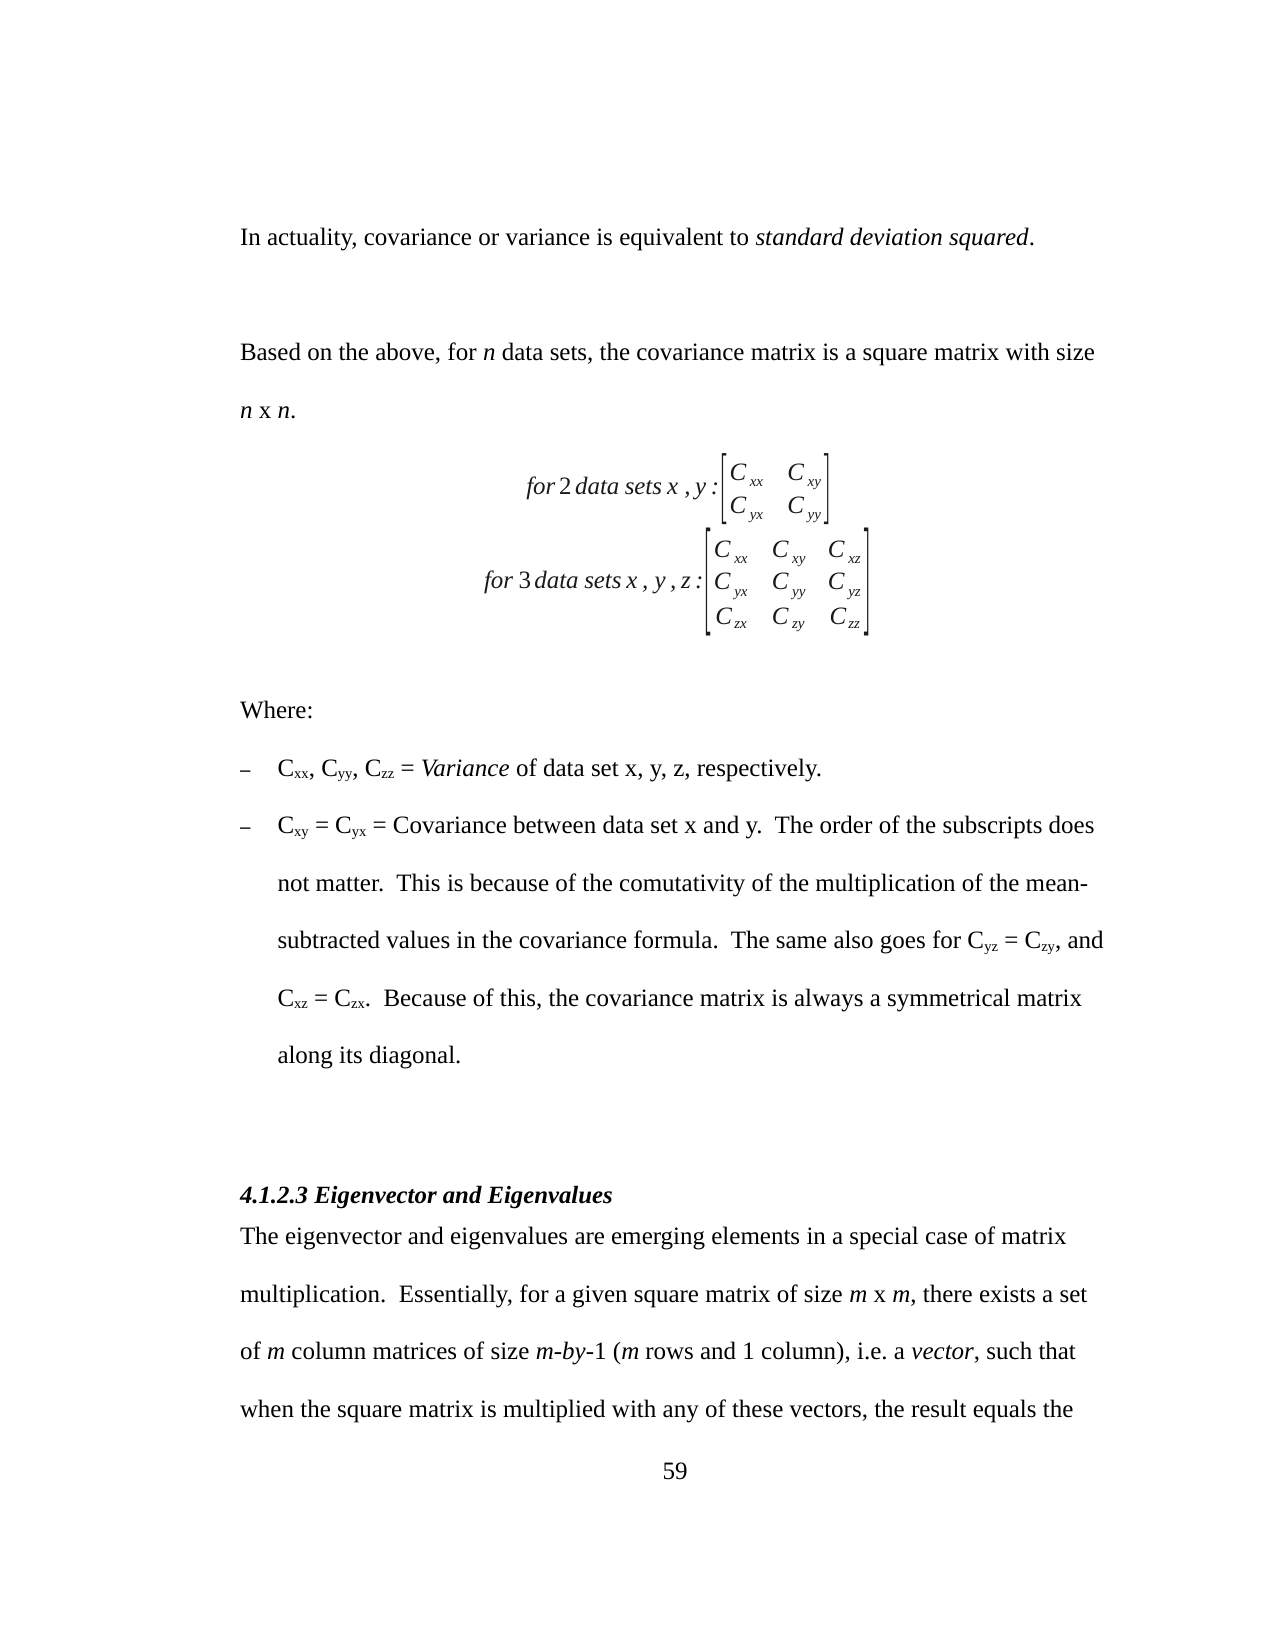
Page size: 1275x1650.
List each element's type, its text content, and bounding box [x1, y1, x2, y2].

list Cxy = Cyx = Covariance between data set x and y. The order of the subscripts does not matter. This is because of the comutativity of the multiplication of the mean-subtracted values in the covariance formula. The same also goes for Cyz = Czy, and Cxz = Czx. Because of this, the covariance matrix is always a symmetrical matrix along its diagonal. [240, 810, 1110, 1069]
text Where: [240, 695, 1110, 724]
list Cxx, Cyy, Czz = Variance of data set x, y, z, respectively. [240, 753, 1110, 782]
text In actuality, covariance or variance is equivalent to standard deviation squared. [240, 222, 1110, 251]
text The eigenvector and eigenvalues are emerging elements in a special case of matrix multiplication. Essentially, for a given square matrix of size m x m, there exists a set of m column matrices of size m-by-1 (m rows and 1 column), i.e. a vector, such that when the square matrix is multiplied with any of these vectors, the result equals the [240, 1221, 1110, 1423]
subtitle 4.1.2.3 Eigenvector and Eigenvalues [240, 1180, 1110, 1209]
text Based on the above, for n data sets, the covariance matrix is a square matrix with size n x n. [240, 337, 1110, 423]
